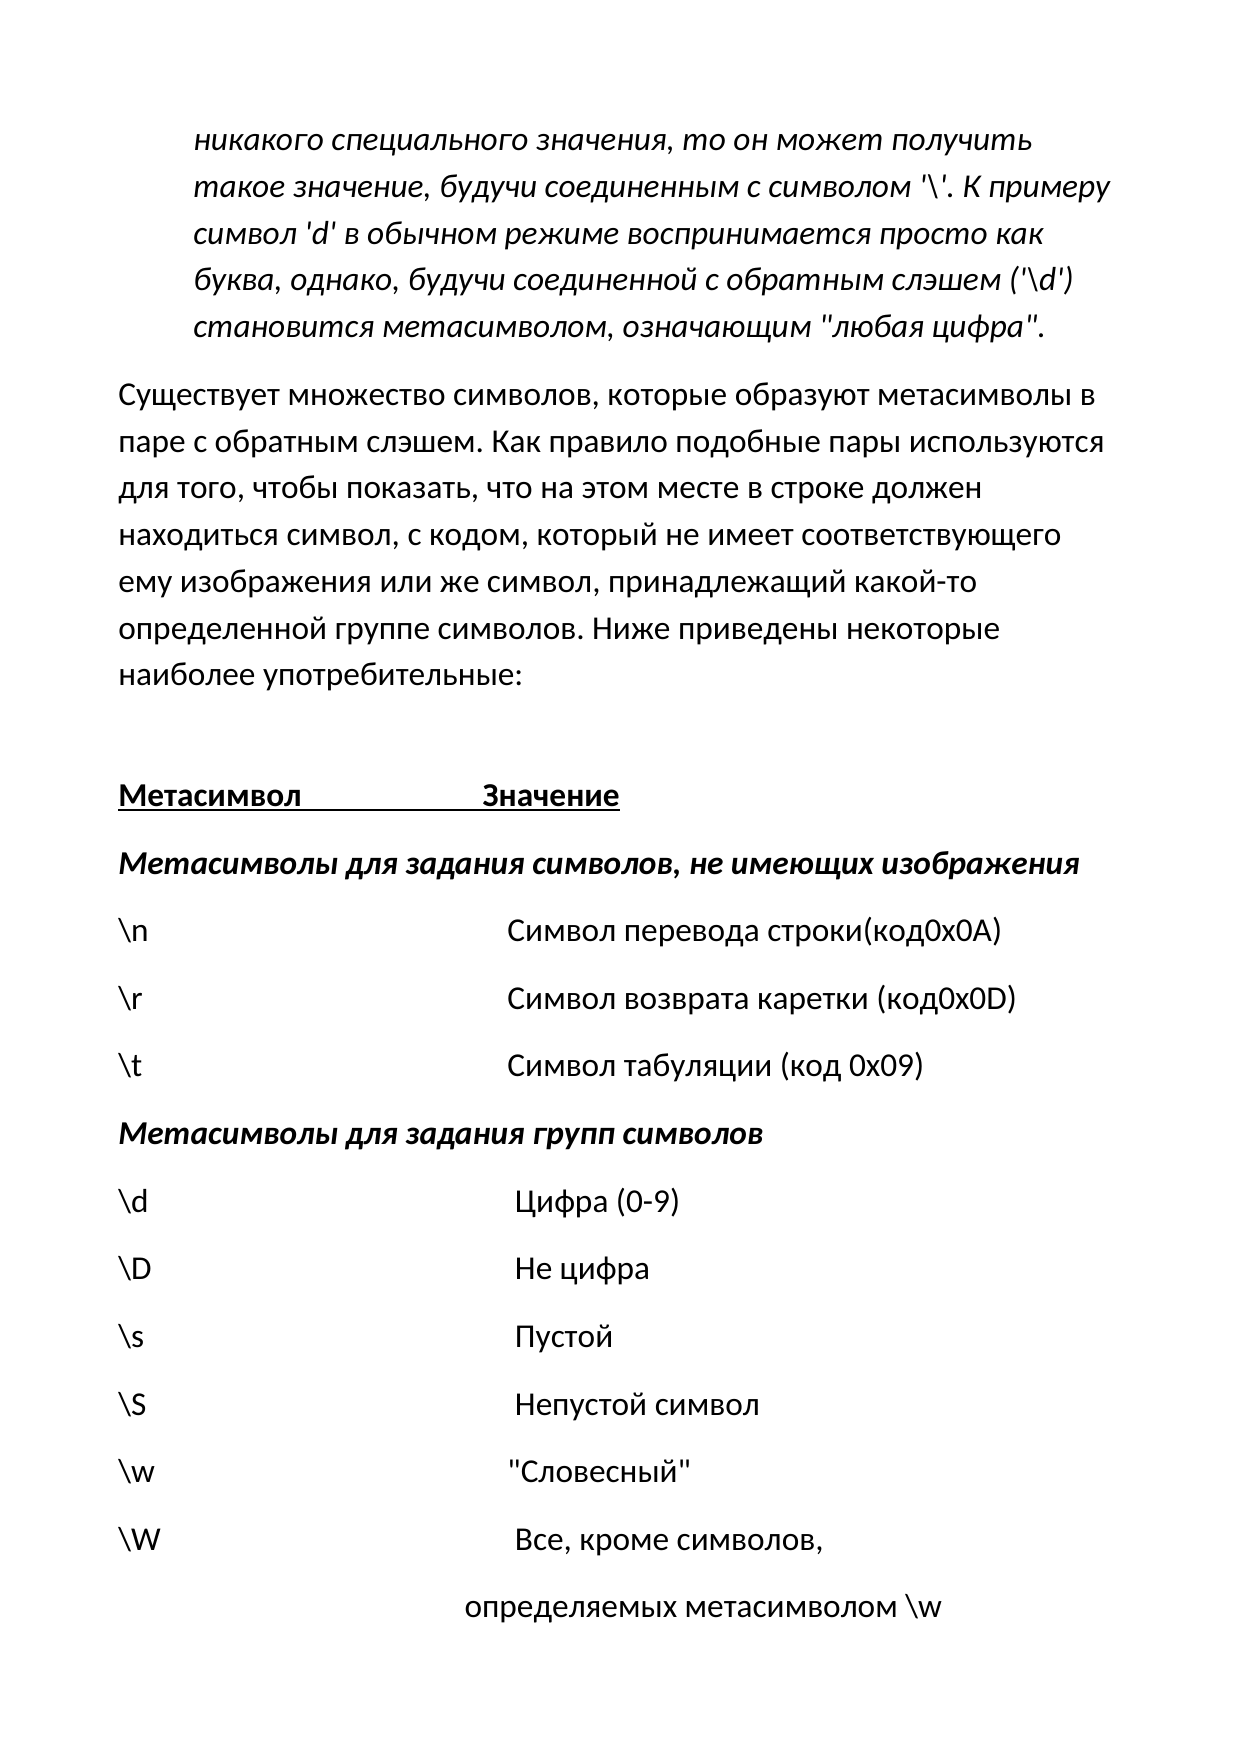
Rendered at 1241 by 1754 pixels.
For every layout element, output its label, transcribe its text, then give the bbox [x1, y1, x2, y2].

text \W Все, кроме символов, [118, 1518, 1122, 1558]
text Метасимвол Значение [118, 774, 1122, 815]
text \r Символ возврата каретки (код0x0D) [118, 977, 1122, 1018]
text \D Не цифра [118, 1247, 1122, 1288]
text \S Непустой символ [118, 1382, 1122, 1423]
text \d Цифра (0-9) [118, 1180, 1122, 1220]
text \t Символ табуляции (код 0x09) [118, 1044, 1122, 1085]
text Метасимволы для задания групп символов [118, 1112, 1122, 1153]
text \w "Словесный" [118, 1450, 1122, 1491]
list никакого специального значения, то он может получить такое значение, будучи соединенным с символом '\'. К примеру символ 'd' в обычном режиме воспринимается просто как буква, однако, будучи соединенной с обратным слэшем ('\d') становится метасимволом, означающим "любая цифра". [156, 118, 1122, 346]
text Метасимволы для задания символов, не имеющих изображения [118, 842, 1122, 882]
text Существует множество символов, которые образуют метасимволы в паре с обратным слэшем. Как правило подобные пары используются для того, чтобы показать, что на этом месте в строке должен находиться символ, с кодом, который не имеет соответствующего ему изображения или же символ, принадлежащий какой-то определенной группе символов. Ниже приведены некоторые наиболее употребительные: [118, 373, 1122, 694]
text \s Пустой [118, 1315, 1122, 1356]
text \n Символ перевода строки(код0x0A) [118, 909, 1122, 950]
text определяемых метасимволом \w [118, 1585, 1122, 1626]
